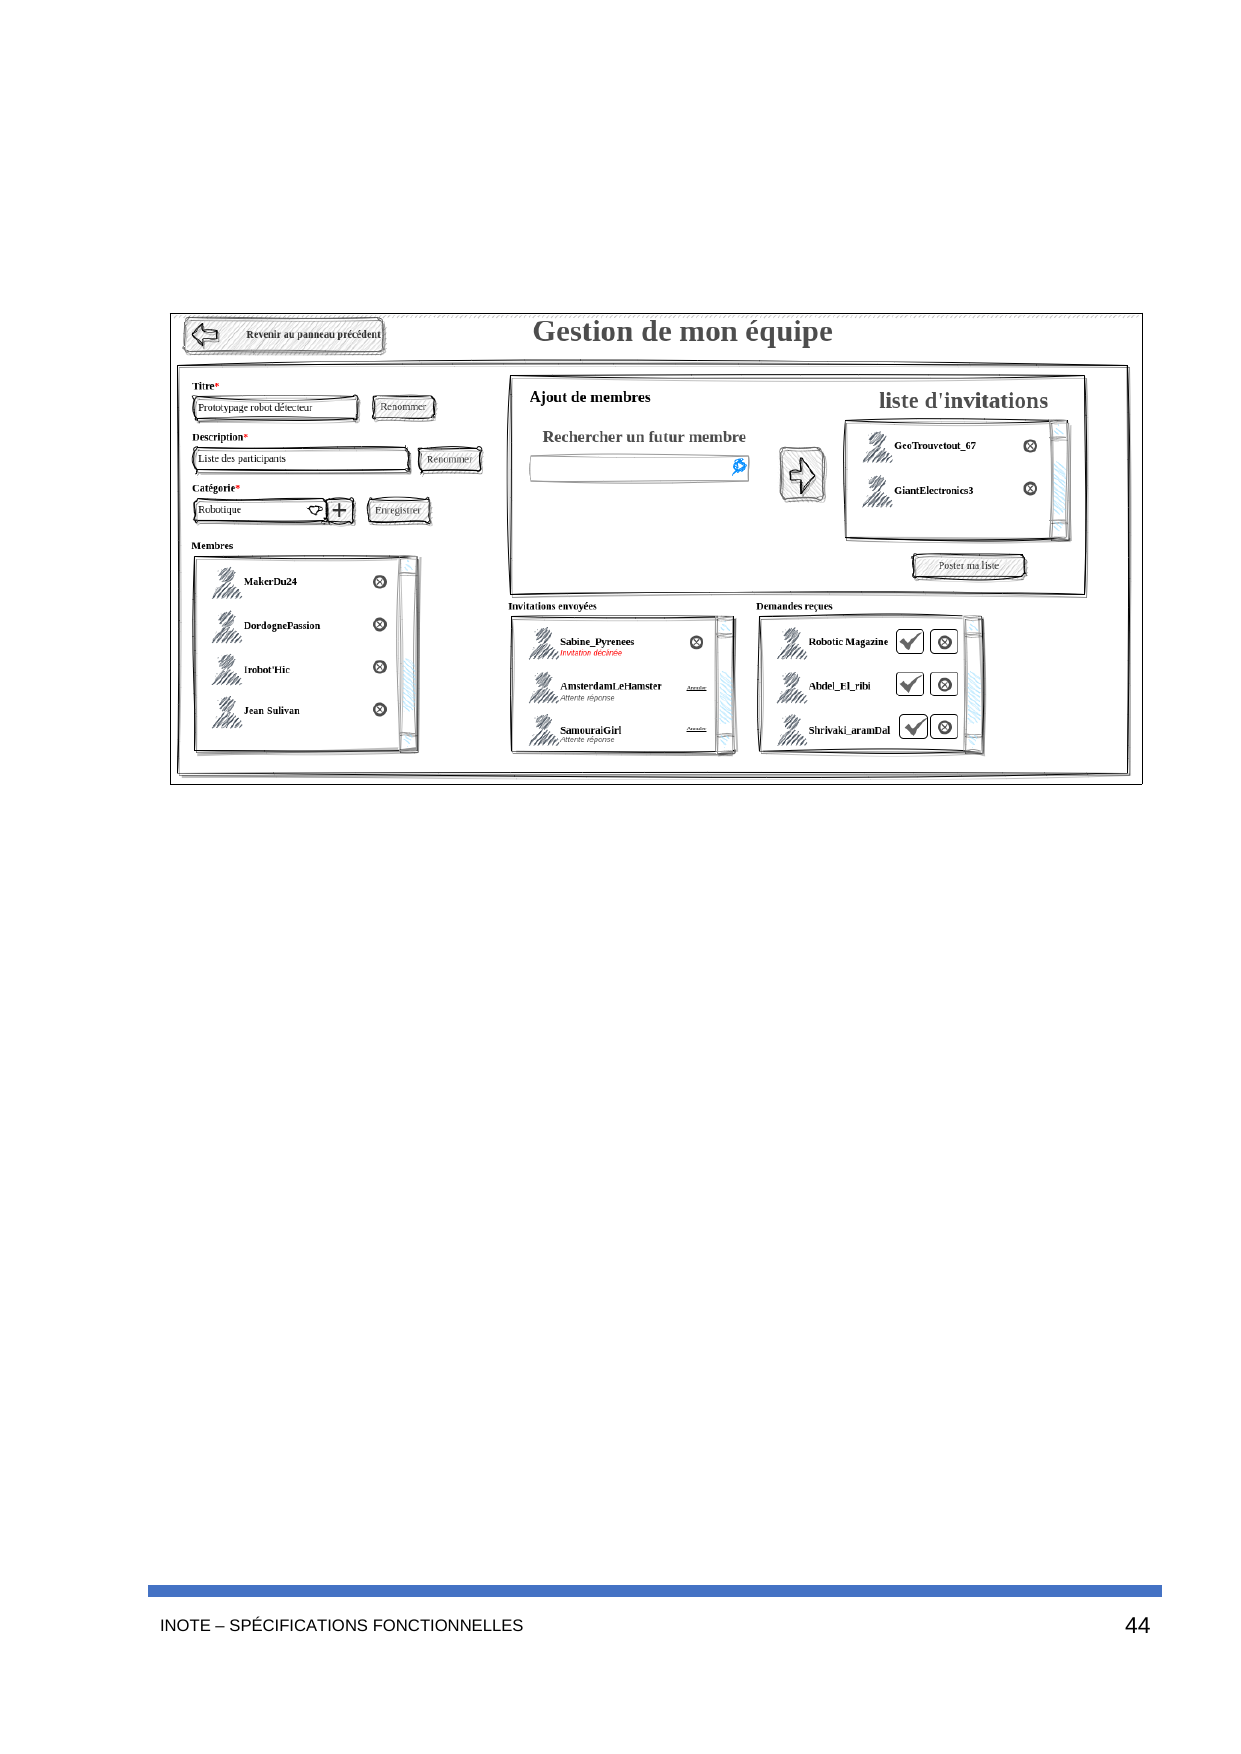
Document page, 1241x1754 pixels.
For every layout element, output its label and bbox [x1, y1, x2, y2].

picture [172, 315, 1140, 781]
